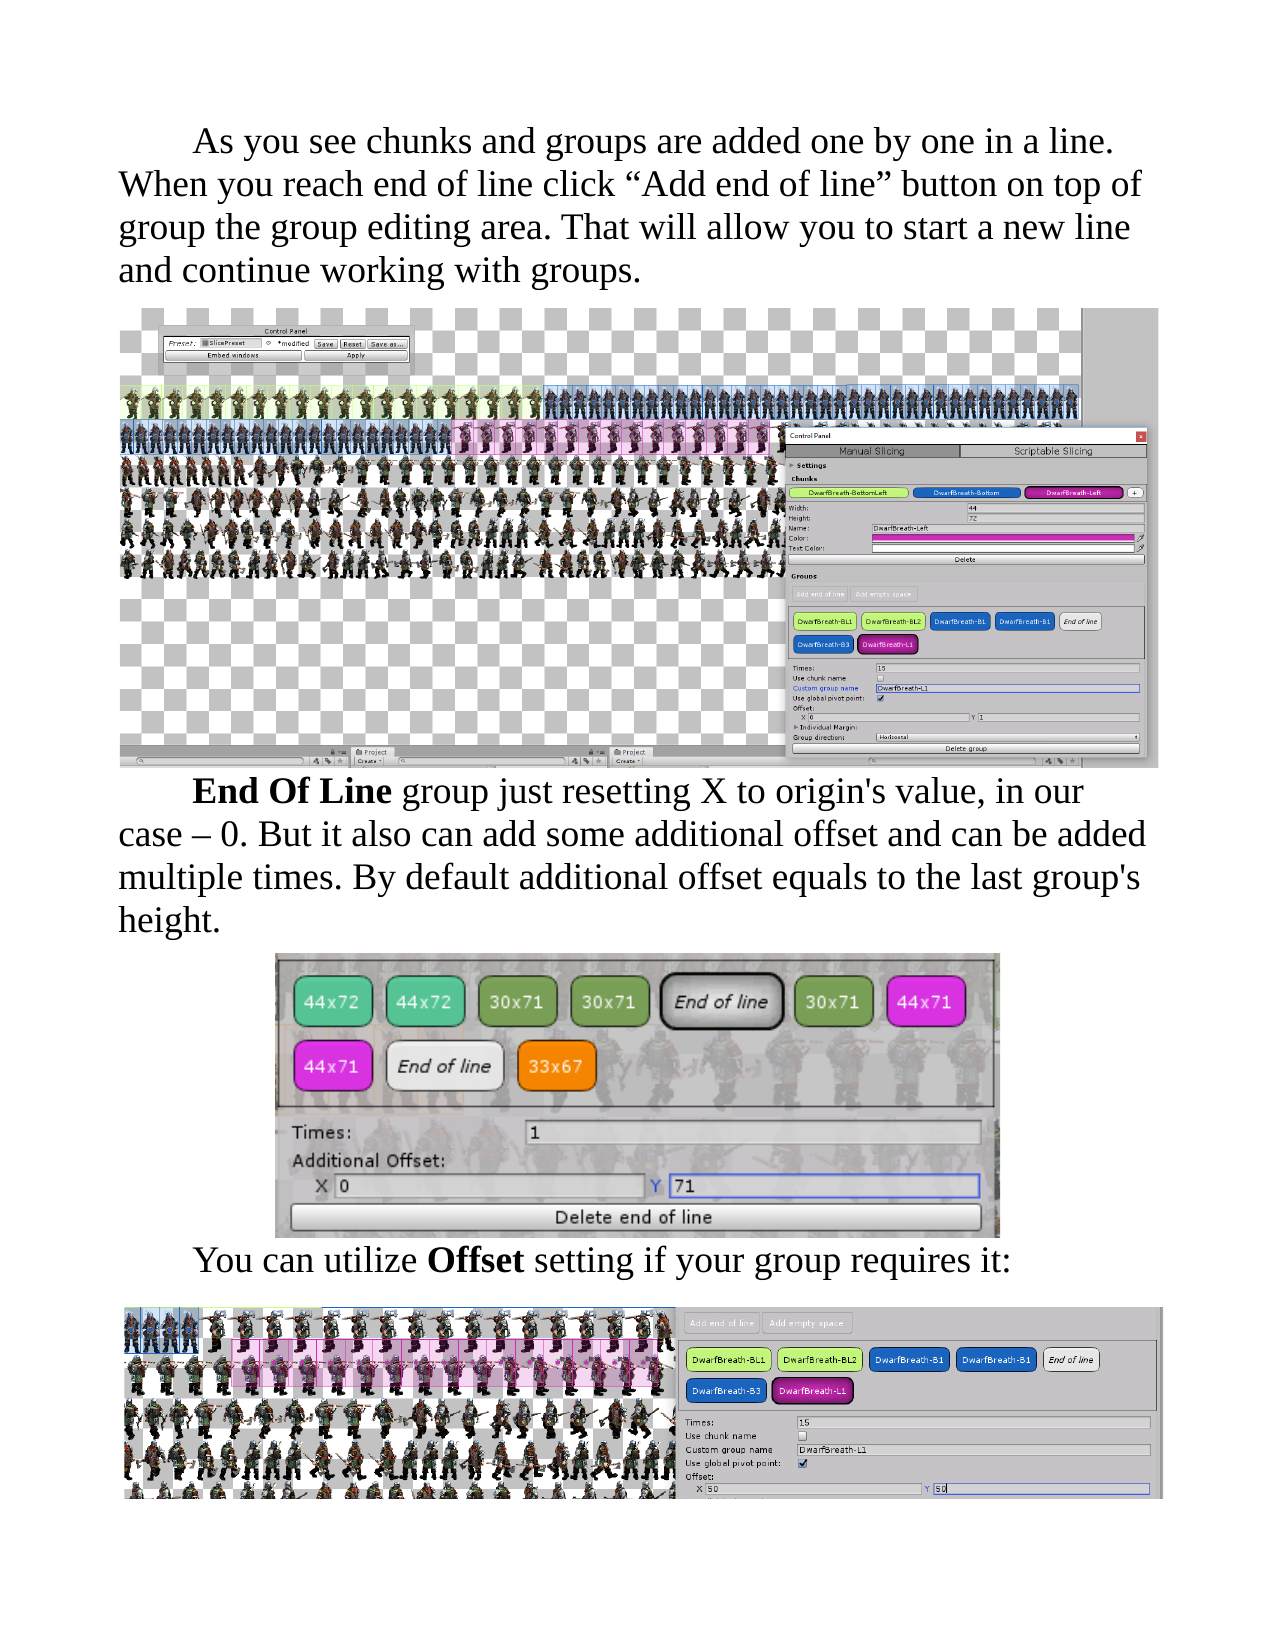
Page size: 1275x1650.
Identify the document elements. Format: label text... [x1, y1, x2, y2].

picture [275, 953, 1001, 1238]
text As you see chunks and groups are added one by one in a line. When you reach end of line click “Add end of line” button on top of group the group editing area. That will allow you to start a new line and continue working with groups. [118, 118, 1157, 291]
text End Of Line group just resetting X to origin's value, in our case – 0. But it also can add some additional offset and can be added multiple times. By default additional offset equals to the last group's height. [118, 303, 1157, 941]
picture [124, 1307, 1164, 1499]
text You can utilize Offset setting if your group requires it: [118, 953, 1157, 1281]
picture [119, 308, 1159, 768]
